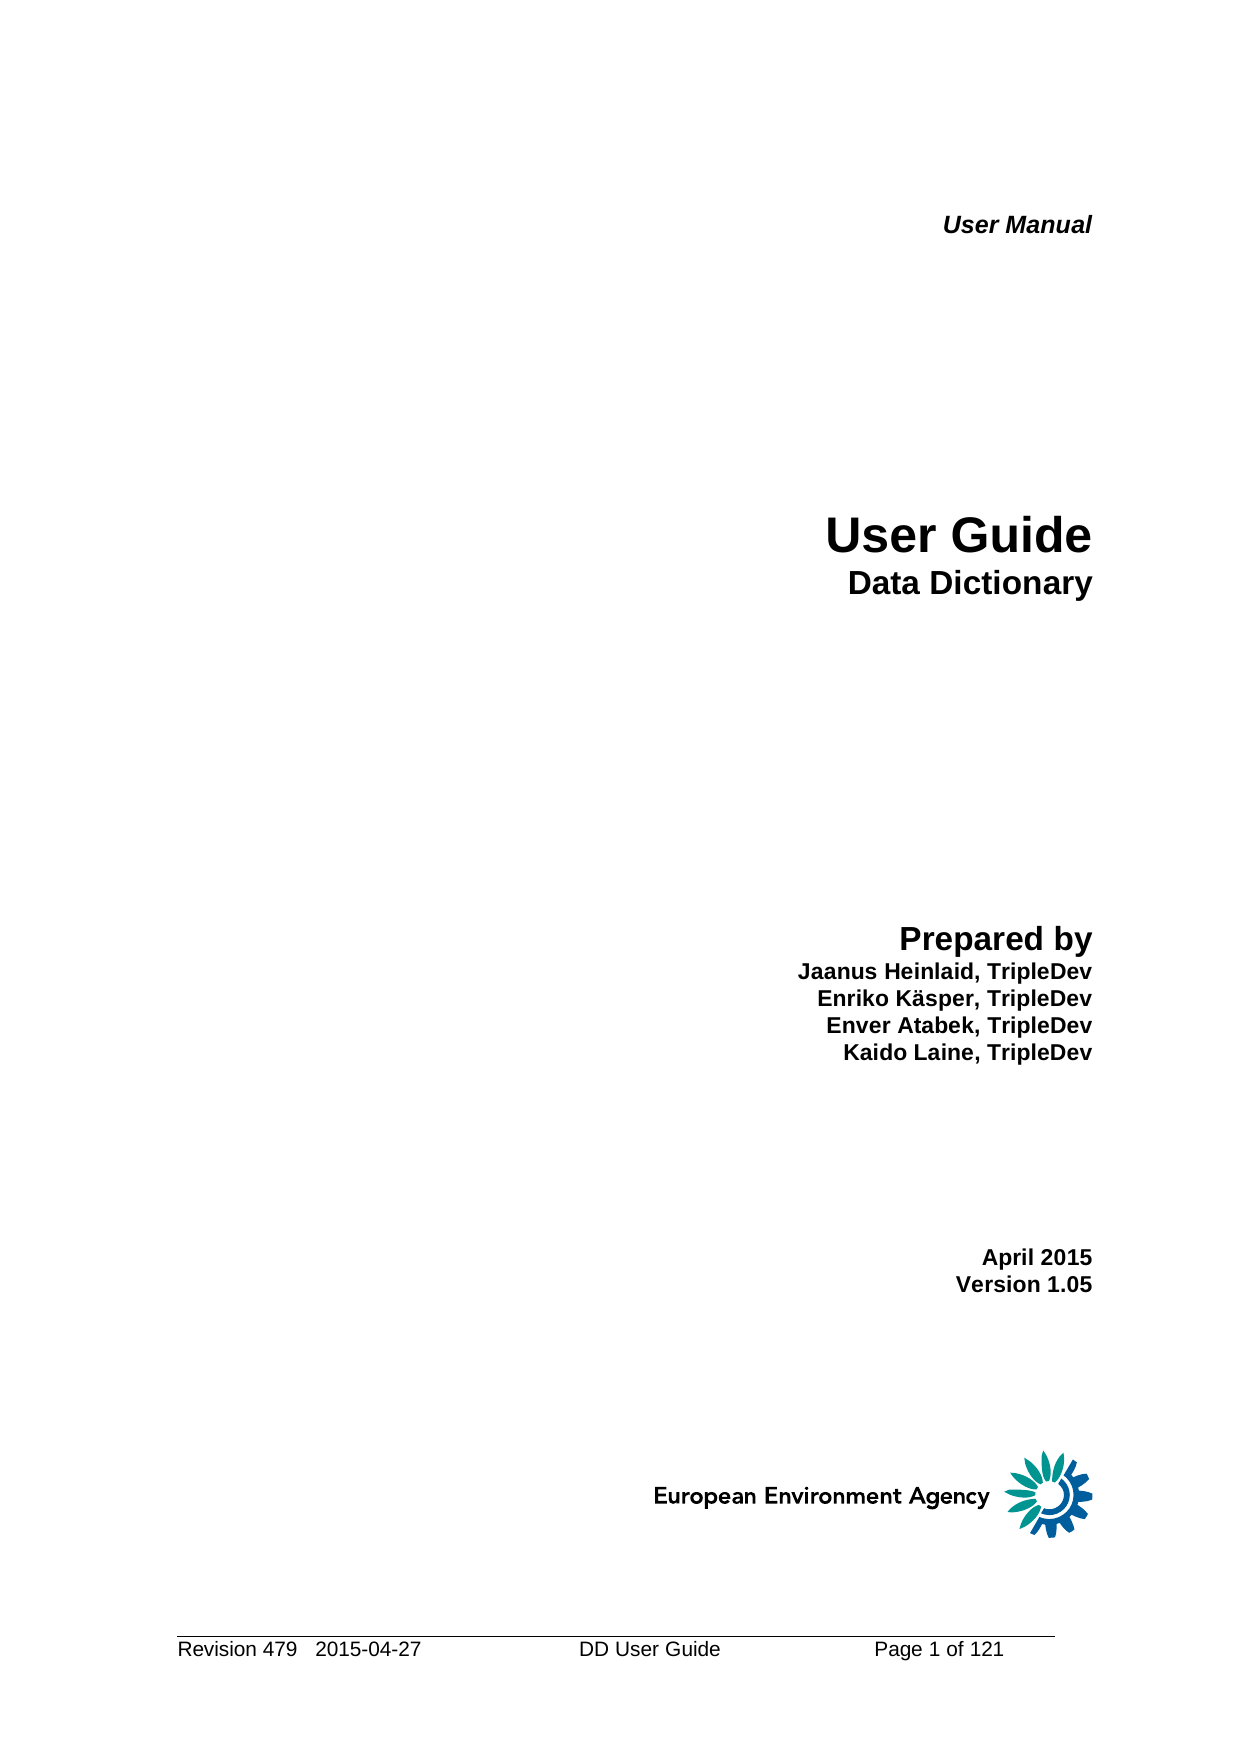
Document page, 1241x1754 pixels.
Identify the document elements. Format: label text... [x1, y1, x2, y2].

title April 2015 [177, 1244, 1092, 1271]
title Jaanus Heinlaid, TripleDev [177, 957, 1092, 984]
title Enver Atabek, TripleDev [177, 1012, 1092, 1039]
title Enriko Käsper, TripleDev [177, 984, 1092, 1012]
subtitle Prepared by [177, 919, 1092, 957]
title Version 1.05 [177, 1271, 1092, 1298]
title User Guide [177, 506, 1092, 563]
title Data Dictionary [177, 563, 1092, 602]
title Kaido Laine, TripleDev [177, 1039, 1092, 1066]
text User Manual [177, 210, 1092, 239]
